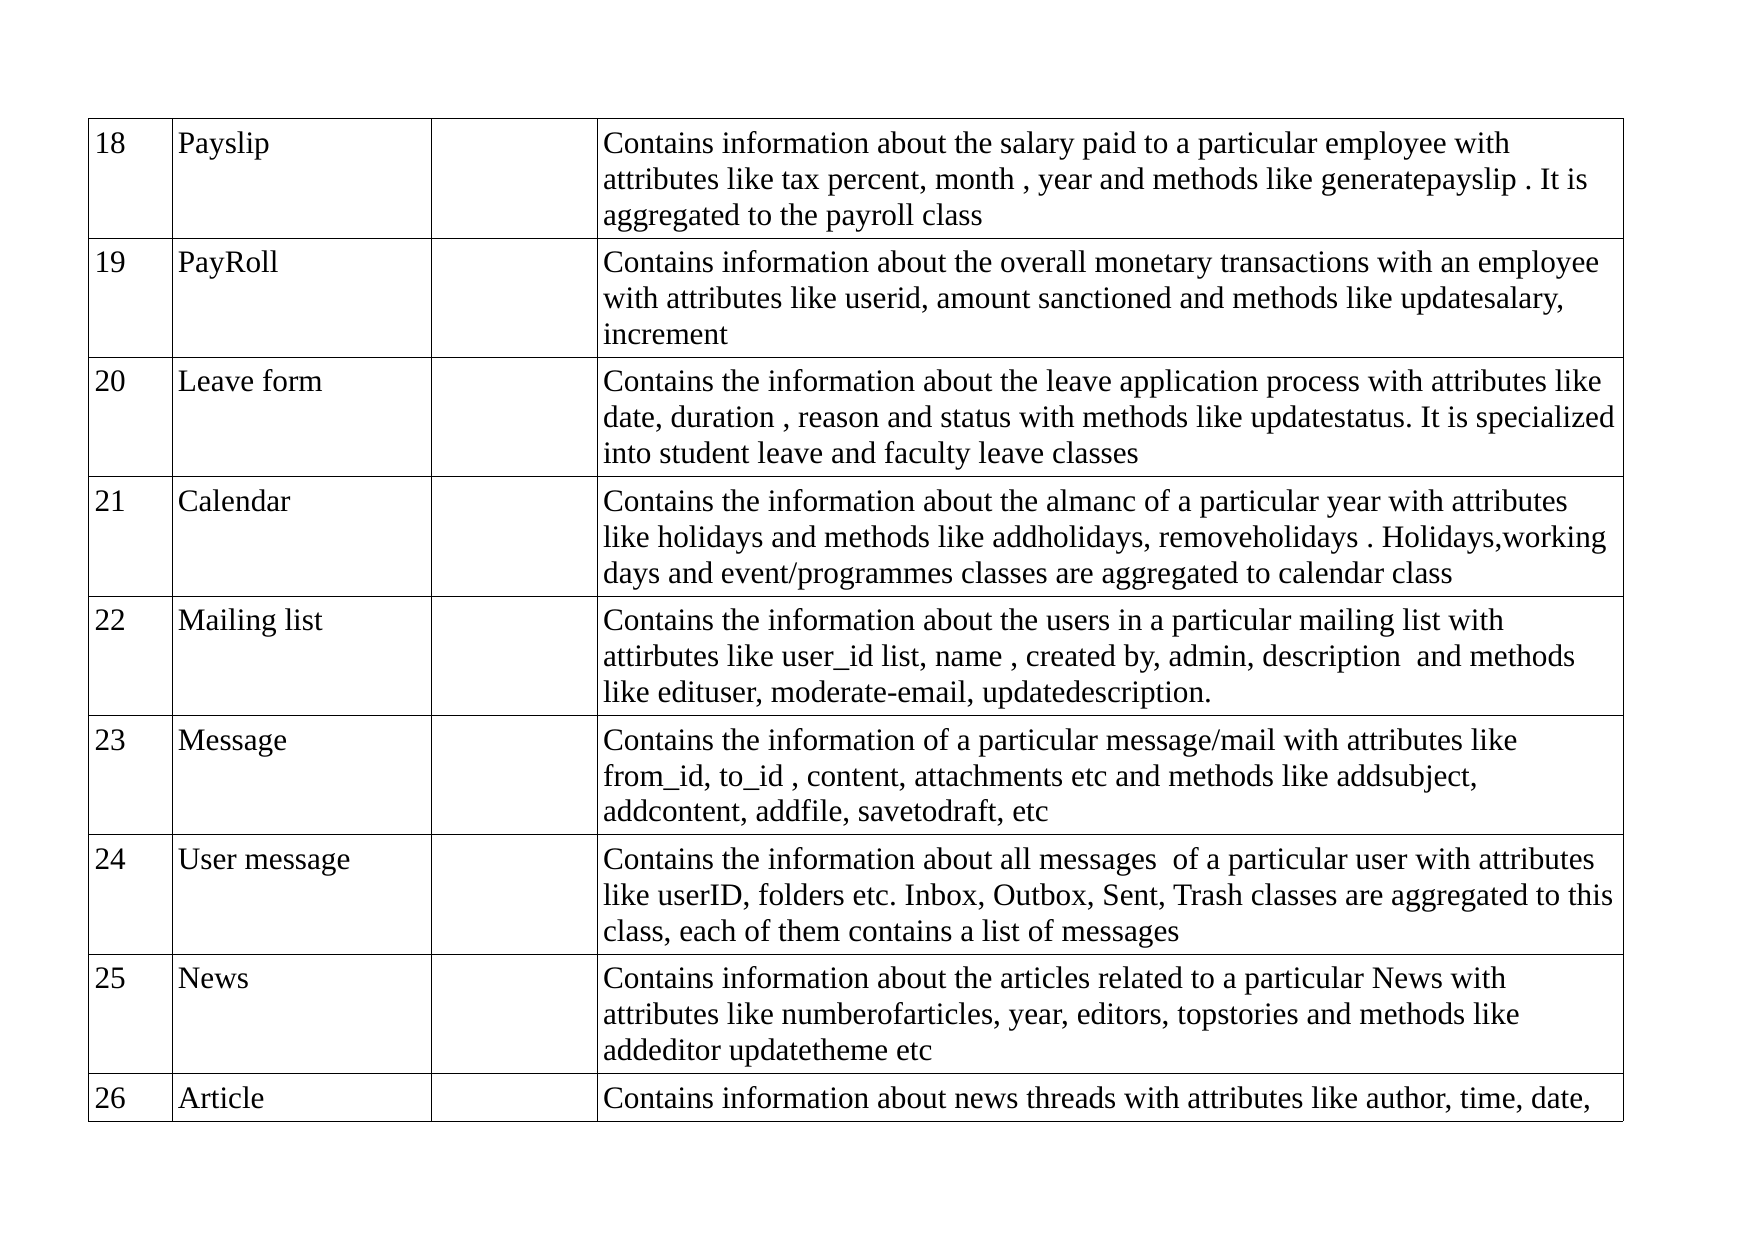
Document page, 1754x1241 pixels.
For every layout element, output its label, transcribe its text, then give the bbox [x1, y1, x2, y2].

table_cell [432, 835, 597, 954]
table_cell [432, 597, 597, 715]
table_cell 18 [89, 119, 172, 237]
table_cell [432, 358, 597, 476]
table_cell Contains the information of a particular message/mail with attributes like from_id, to_id , content, attachments etc and methods like addsubject, addcontent, addfile, savetodraft, etc [598, 716, 1623, 834]
table_cell Contains information about the overall monetary transactions with an employee with attributes like userid, amount sanctioned and methods like updatesalary, increment [598, 239, 1623, 357]
table_cell User message [173, 835, 431, 954]
table_cell 20 [89, 358, 172, 476]
table_cell 19 [89, 239, 172, 357]
table_cell Contains information about the articles related to a particular News with attributes like numberofarticles, year, editors, topstories and methods like addeditor updatetheme etc [598, 955, 1623, 1073]
table_cell Contains the information about the almanc of a particular year with attributes like holidays and methods like addholidays, removeholidays . Holidays,working days and event/programmes classes are aggregated to calendar class [598, 477, 1623, 596]
table_cell Contains information about the salary paid to a particular employee with attributes like tax percent, month , year and methods like generatepayslip . It is aggregated to the payroll class [598, 119, 1623, 237]
table_cell Article [173, 1074, 431, 1121]
table_cell Contains information about news threads with attributes like author, time, date, [598, 1074, 1623, 1121]
table_cell 25 [89, 955, 172, 1073]
table_cell [432, 477, 597, 596]
table_cell 26 [89, 1074, 172, 1121]
table_cell News [173, 955, 431, 1073]
table_cell [432, 955, 597, 1073]
table_cell 24 [89, 835, 172, 954]
table_cell Mailing list [173, 597, 431, 715]
table_cell PayRoll [173, 239, 431, 357]
table_cell [432, 239, 597, 357]
table_cell 21 [89, 477, 172, 596]
table_cell Calendar [173, 477, 431, 596]
table_cell 22 [89, 597, 172, 715]
table_cell [432, 716, 597, 834]
table_cell Leave form [173, 358, 431, 476]
table_cell [432, 1074, 597, 1121]
table_cell [432, 119, 597, 237]
table_cell Contains the information about all messages of a particular user with attributes like userID, folders etc. Inbox, Outbox, Sent, Trash classes are aggregated to this class, each of them contains a list of messages [598, 835, 1623, 954]
table_cell Contains the information about the users in a particular mailing list with attirbutes like user_id list, name , created by, admin, description and methods like edituser, moderate-email, updatedescription. [598, 597, 1623, 715]
table_cell Contains the information about the leave application process with attributes like date, duration , reason and status with methods like updatestatus. It is specialized into student leave and faculty leave classes [598, 358, 1623, 476]
table_cell Payslip [173, 119, 431, 237]
table_cell 23 [89, 716, 172, 834]
table_cell Message [173, 716, 431, 834]
